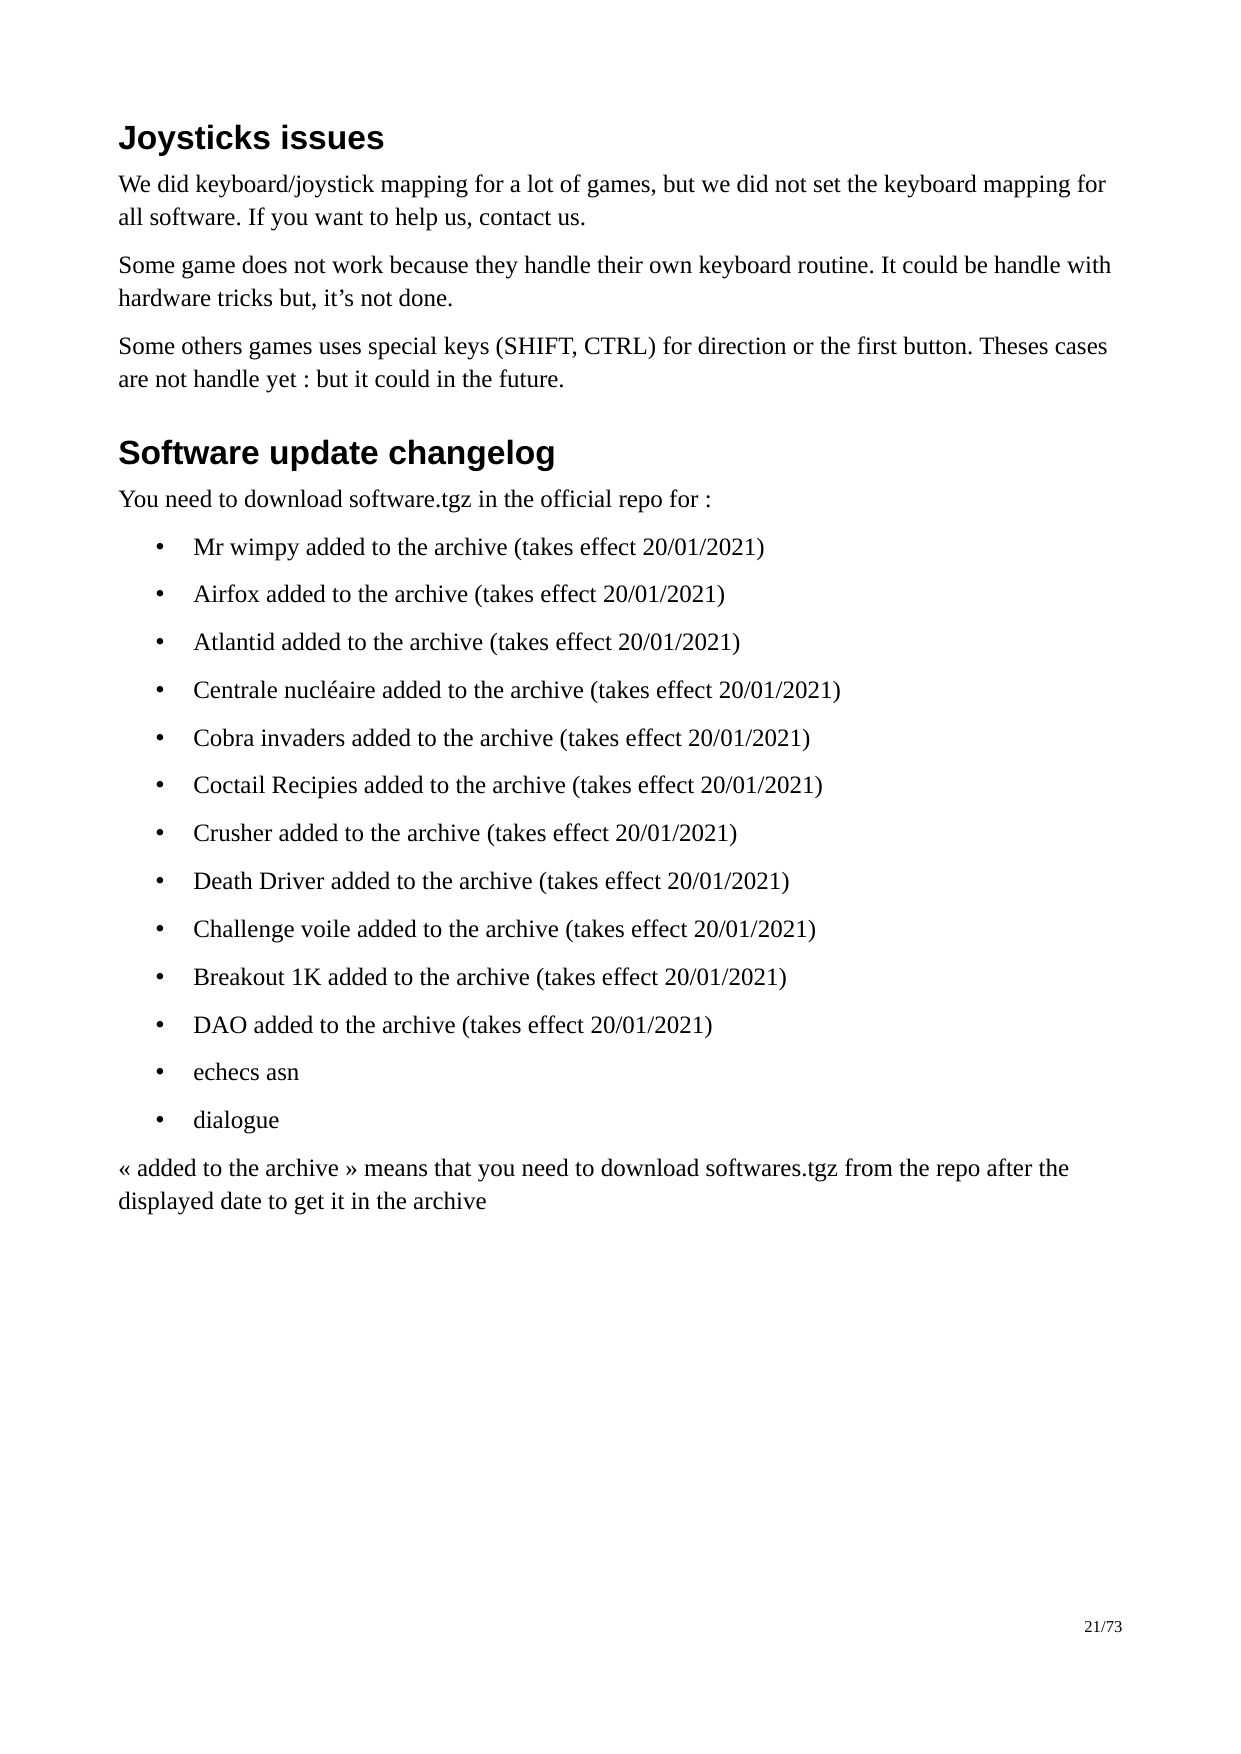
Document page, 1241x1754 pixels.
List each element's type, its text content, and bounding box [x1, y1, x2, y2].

list echecs asn [156, 1057, 1122, 1086]
list Mr wimpy added to the archive (takes effect 20/01/2021) [156, 532, 1122, 560]
text Some game does not work because they handle their own keyboard routine. It could be handle with hardware tricks but, it’s not done. [118, 250, 1122, 312]
list Challenge voile added to the archive (takes effect 20/01/2021) [156, 914, 1122, 943]
list Coctail Recipies added to the archive (takes effect 20/01/2021) [156, 771, 1122, 799]
list Crusher added to the archive (takes effect 20/01/2021) [156, 818, 1122, 847]
list Airfox added to the archive (takes effect 20/01/2021) [156, 579, 1122, 608]
text Some others games uses special keys (SHIFT, CTRL) for direction or the first button. Theses cases are not handle yet : but it could in the future. [118, 331, 1122, 393]
text We did keyboard/joystick mapping for a lot of games, but we did not set the keyboard mapping for all software. If you want to help us, contact us. [118, 169, 1122, 231]
list Centrale nucléaire added to the archive (takes effect 20/01/2021) [156, 675, 1122, 704]
text You need to download software.tgz in the official repo for : [118, 484, 1122, 512]
list Atlantid added to the archive (takes effect 20/01/2021) [156, 627, 1122, 656]
subtitle Software update changelog [118, 433, 1122, 471]
list dialogue [156, 1105, 1122, 1134]
list Death Driver added to the archive (takes effect 20/01/2021) [156, 866, 1122, 895]
subtitle Joysticks issues [118, 118, 1122, 157]
list Cobra invaders added to the archive (takes effect 20/01/2021) [156, 723, 1122, 752]
list DAO added to the archive (takes effect 20/01/2021) [156, 1010, 1122, 1038]
list Breakout 1K added to the archive (takes effect 20/01/2021) [156, 962, 1122, 991]
text « added to the archive » means that you need to download softwares.tgz from the repo after the displayed date to get it in the archive [118, 1153, 1122, 1215]
